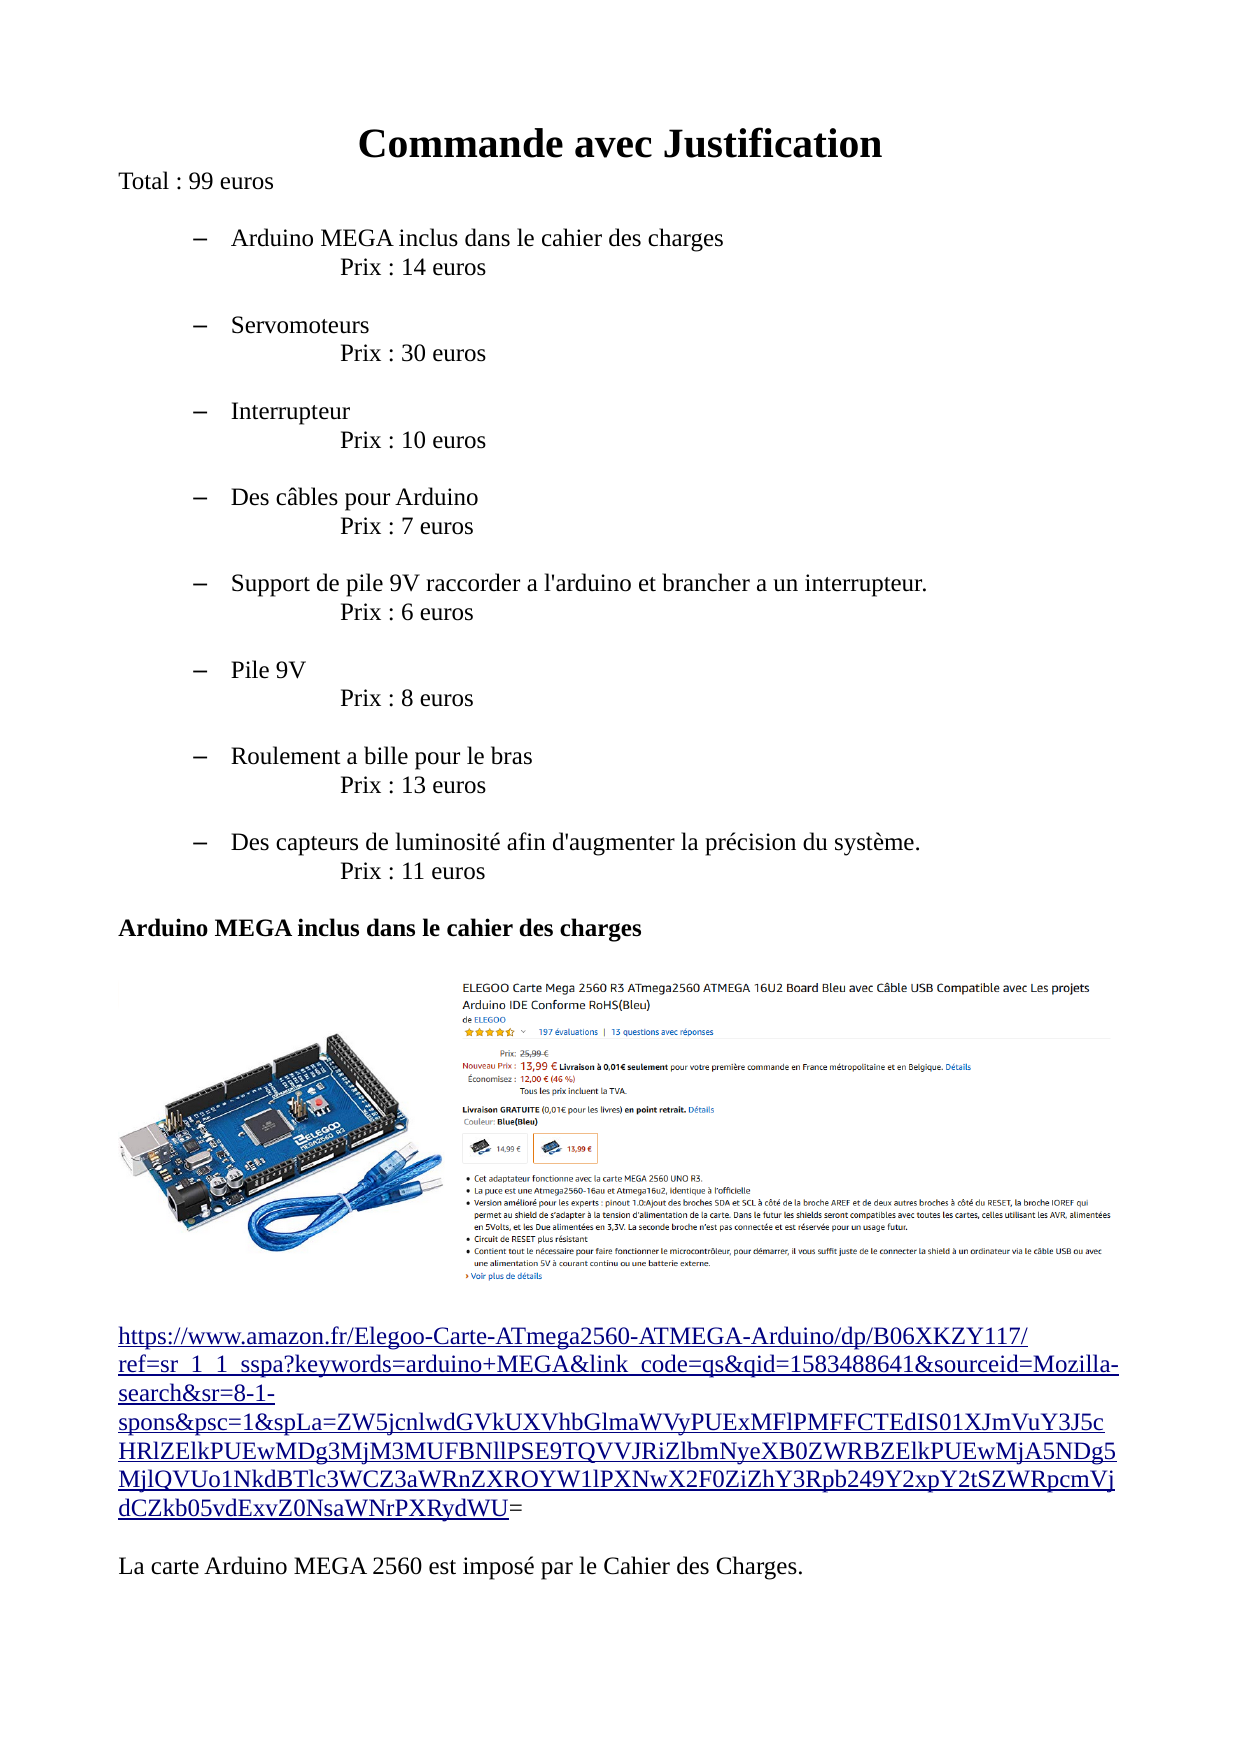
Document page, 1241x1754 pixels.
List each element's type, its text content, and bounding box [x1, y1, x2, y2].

text Prix : 6 euros [118, 597, 1122, 626]
list Des câbles pour Arduino [193, 482, 1122, 511]
text Prix : 8 euros [118, 683, 1122, 712]
text Total : 99 euros [118, 166, 1122, 195]
text Prix : 14 euros [118, 252, 1122, 281]
text Prix : 7 euros [118, 511, 1122, 540]
text Arduino MEGA inclus dans le cahier des charges [118, 913, 1122, 942]
text Commande avec Justification [118, 118, 1122, 166]
text Prix : 30 euros [118, 338, 1122, 367]
text https://www.amazon.fr/Elegoo-Carte-ATmega2560-ATMEGA-Arduino/dp/B06XKZY117/ref=sr_1_1_sspa?keywords=arduino+MEGA&link_code=qs&qid=1583488641&sourceid=Mozilla-search&sr=8-1-spons&psc=1&spLa=ZW5jcnlwdGVkUXVhbGlmaWVyPUExMFlPMFFCTEdIS01XJmVuY3J5cHRlZElkPUEwMDg3MjM3MUFBNllPSE9TQVVJRiZlbmNyeXB0ZWRBZElkPUEwMjA5NDg5MjlQVUo1NkdBTlc3WCZ3aWRnZXROYW1lPXNwX2F0ZiZhY3Rpb249Y2xpY2tSZWRpcmVjdCZkb05vdExvZ0NsaWNrPXRydWU= [118, 1321, 1122, 1522]
text La carte Arduino MEGA 2560 est imposé par le Cahier des Charges. [118, 1551, 1122, 1579]
list Pile 9V [193, 655, 1122, 683]
list Arduino MEGA inclus dans le cahier des charges [193, 223, 1122, 252]
list Roulement a bille pour le bras [193, 741, 1122, 770]
list Servomoteurs [193, 310, 1122, 338]
text Prix : 11 euros [118, 856, 1122, 885]
text Prix : 13 euros [118, 770, 1122, 798]
list Interrupteur [193, 396, 1122, 425]
picture [118, 971, 1123, 1292]
list Des capteurs de luminosité afin d'augmenter la précision du système. [193, 827, 1122, 856]
list Support de pile 9V raccorder a l'arduino et brancher a un interrupteur. [193, 568, 1122, 597]
text Prix : 10 euros [118, 425, 1122, 453]
